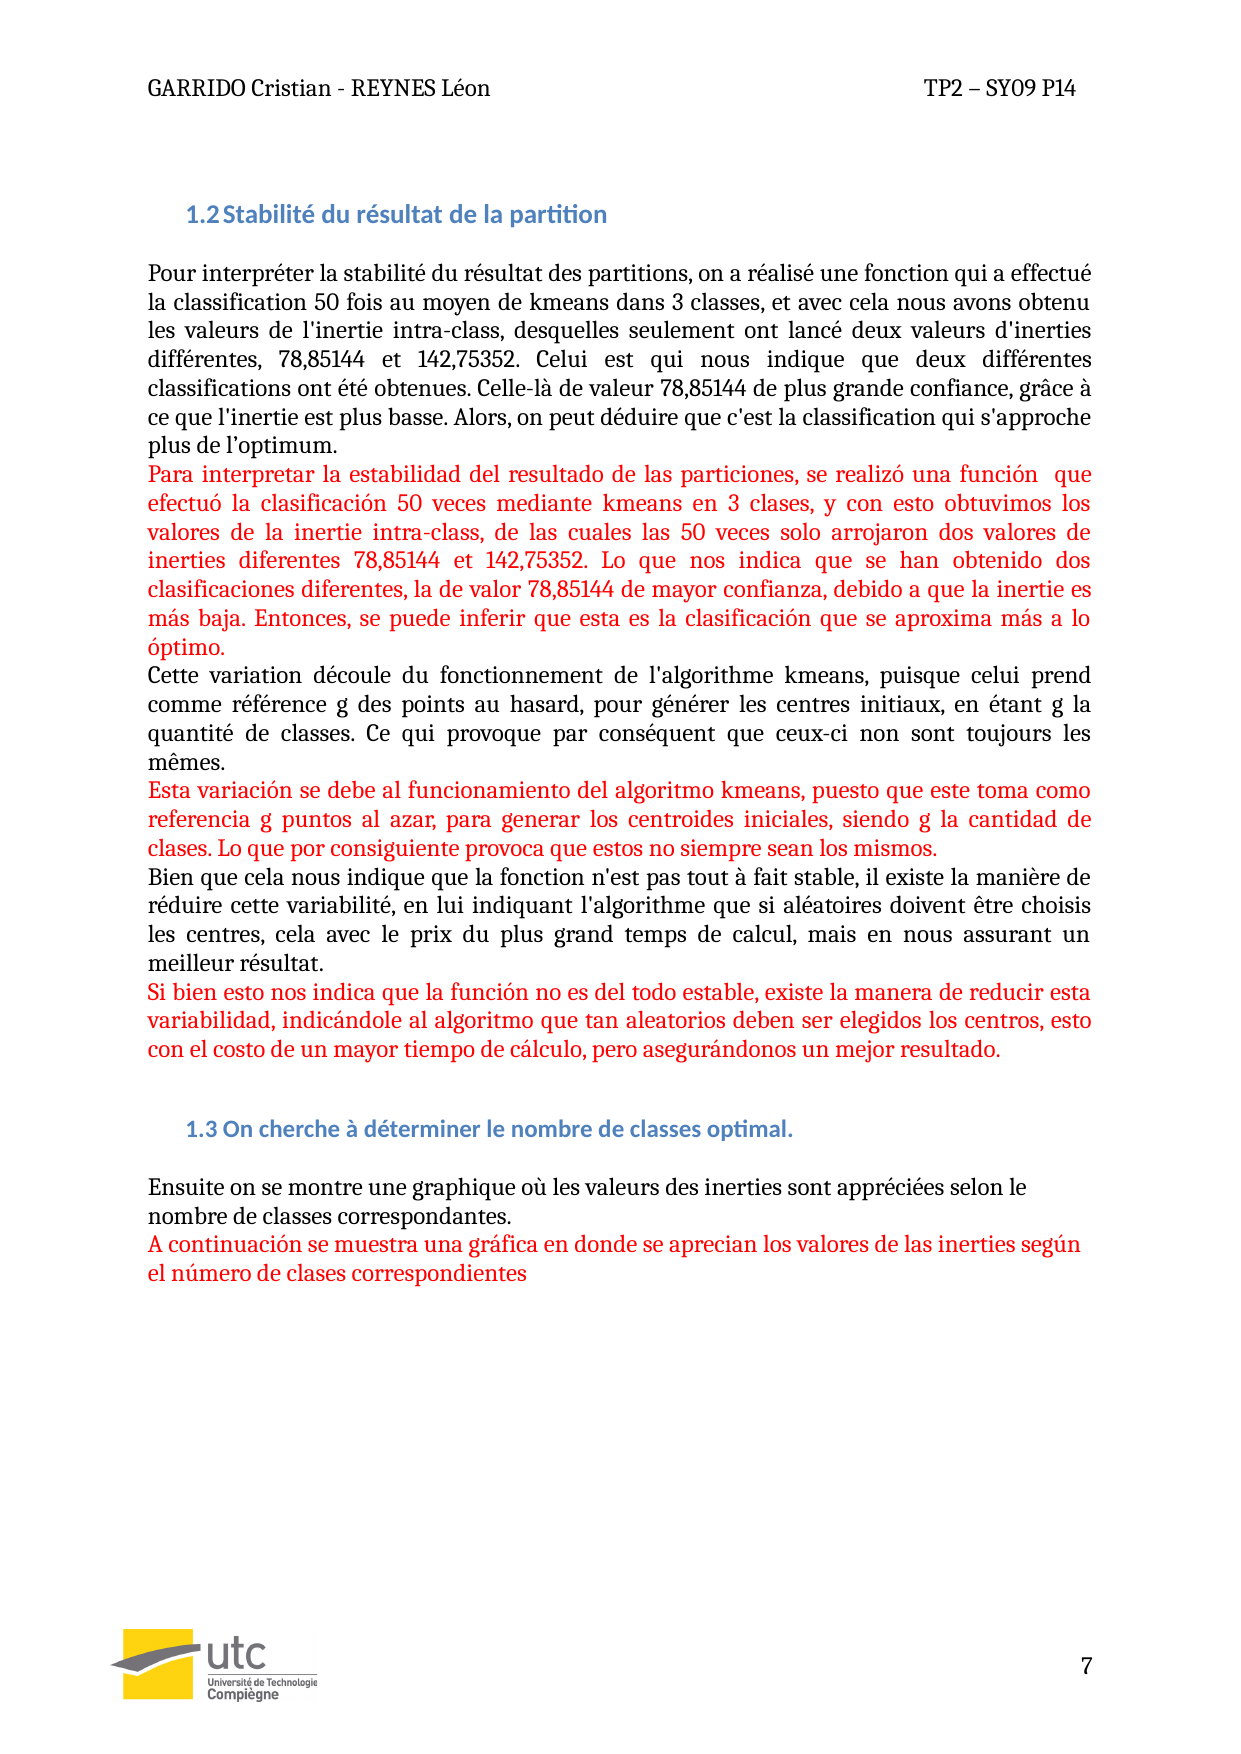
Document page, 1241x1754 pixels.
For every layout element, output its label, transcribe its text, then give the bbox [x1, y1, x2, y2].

text Cette variation découle du fonctionnement de l'algorithme kmeans, puisque celui prend comme référence g des points au hasard, pour générer les centres initiaux, en étant g la quantité de classes. Ce qui provoque par conséquent que ceux-ci non sont toujours les mêmes. [148, 661, 1093, 776]
text Ensuite on se montre une graphique où les valeurs des inerties sont appréciées selon le nombre de classes correspondantes. [148, 1173, 1093, 1230]
subtitle On cherche à déterminer le nombre de classes optimal. [185, 1113, 1093, 1144]
text Pour interpréter la stabilité du résultat des partitions, on a réalisé une fonction qui a effectué la classification 50 fois au moyen de kmeans dans 3 classes, et avec cela nous avons obtenu les valeurs de l'inertie intra-class, desquelles seulement ont lancé deux valeurs d'inerties différentes, 78,85144 et 142,75352. Celui est qui nous indique que deux différentes classifications ont été obtenues. Celle-là de valeur 78,85144 de plus grande confiance, grâce à ce que l'inertie est plus basse. Alors, on peut déduire que c'est la classification qui s'approche plus de l’optimum. [148, 259, 1093, 460]
text A continuación se muestra una gráfica en donde se aprecian los valores de las inerties según el número de clases correspondientes [148, 1230, 1093, 1288]
picture [110, 1629, 318, 1702]
subtitle Stabilité du résultat de la partition [185, 197, 1093, 230]
text Para interpretar la estabilidad del resultado de las particiones, se realizó una función que efectuó la clasificación 50 veces mediante kmeans en 3 clases, y con esto obtuvimos los valores de la inertie intra-class, de las cuales las 50 veces solo arrojaron dos valores de inerties diferentes 78,85144 et 142,75352. Lo que nos indica que se han obtenido dos clasificaciones diferentes, la de valor 78,85144 de mayor confianza, debido a que la inertie es más baja. Entonces, se puede inferir que esta es la clasificación que se aproxima más a lo óptimo. [148, 460, 1093, 661]
text Si bien esto nos indica que la función no es del todo estable, existe la manera de reducir esta variabilidad, indicándole al algoritmo que tan aleatorios deben ser elegidos los centros, esto con el costo de un mayor tiempo de cálculo, pero asegurándonos un mejor resultado. [148, 978, 1093, 1064]
text Bien que cela nous indique que la fonction n'est pas tout à fait stable, il existe la manière de réduire cette variabilité, en lui indiquant l'algorithme que si aléatoires doivent être choisis les centres, cela avec le prix du plus grand temps de calcul, mais en nous assurant un meilleur résultat. [148, 863, 1093, 978]
text Esta variación se debe al funcionamiento del algoritmo kmeans, puesto que este toma como referencia g puntos al azar, para generar los centroides iniciales, siendo g la cantidad de clases. Lo que por consiguiente provoca que estos no siempre sean los mismos. [148, 776, 1093, 863]
